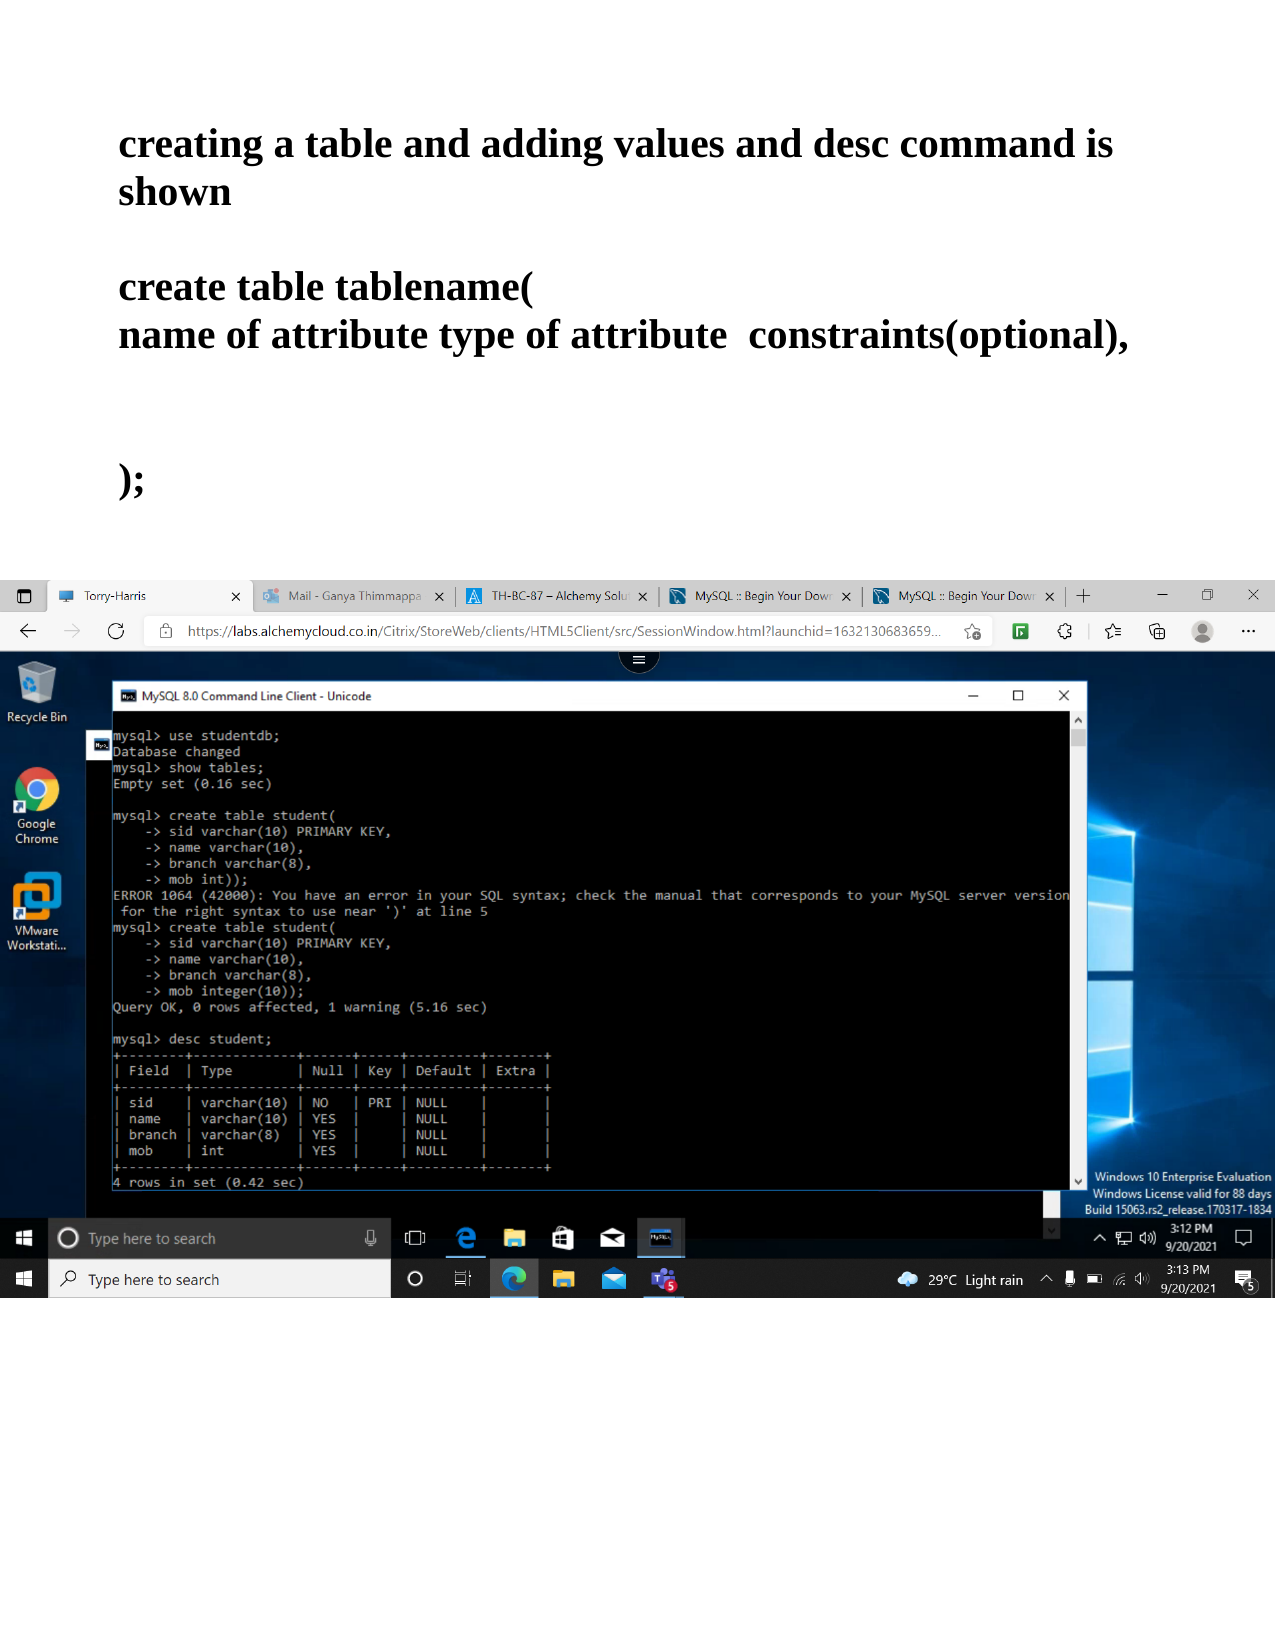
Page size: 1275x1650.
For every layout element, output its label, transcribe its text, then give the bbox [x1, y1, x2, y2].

text creating a table and adding values and desc command is shown [118, 118, 1157, 214]
picture [0, 580, 1275, 1298]
text name of attribute type of attribute constraints(optional), [118, 310, 1157, 358]
text ); [118, 453, 1157, 501]
text create table tablename( [118, 262, 1157, 310]
